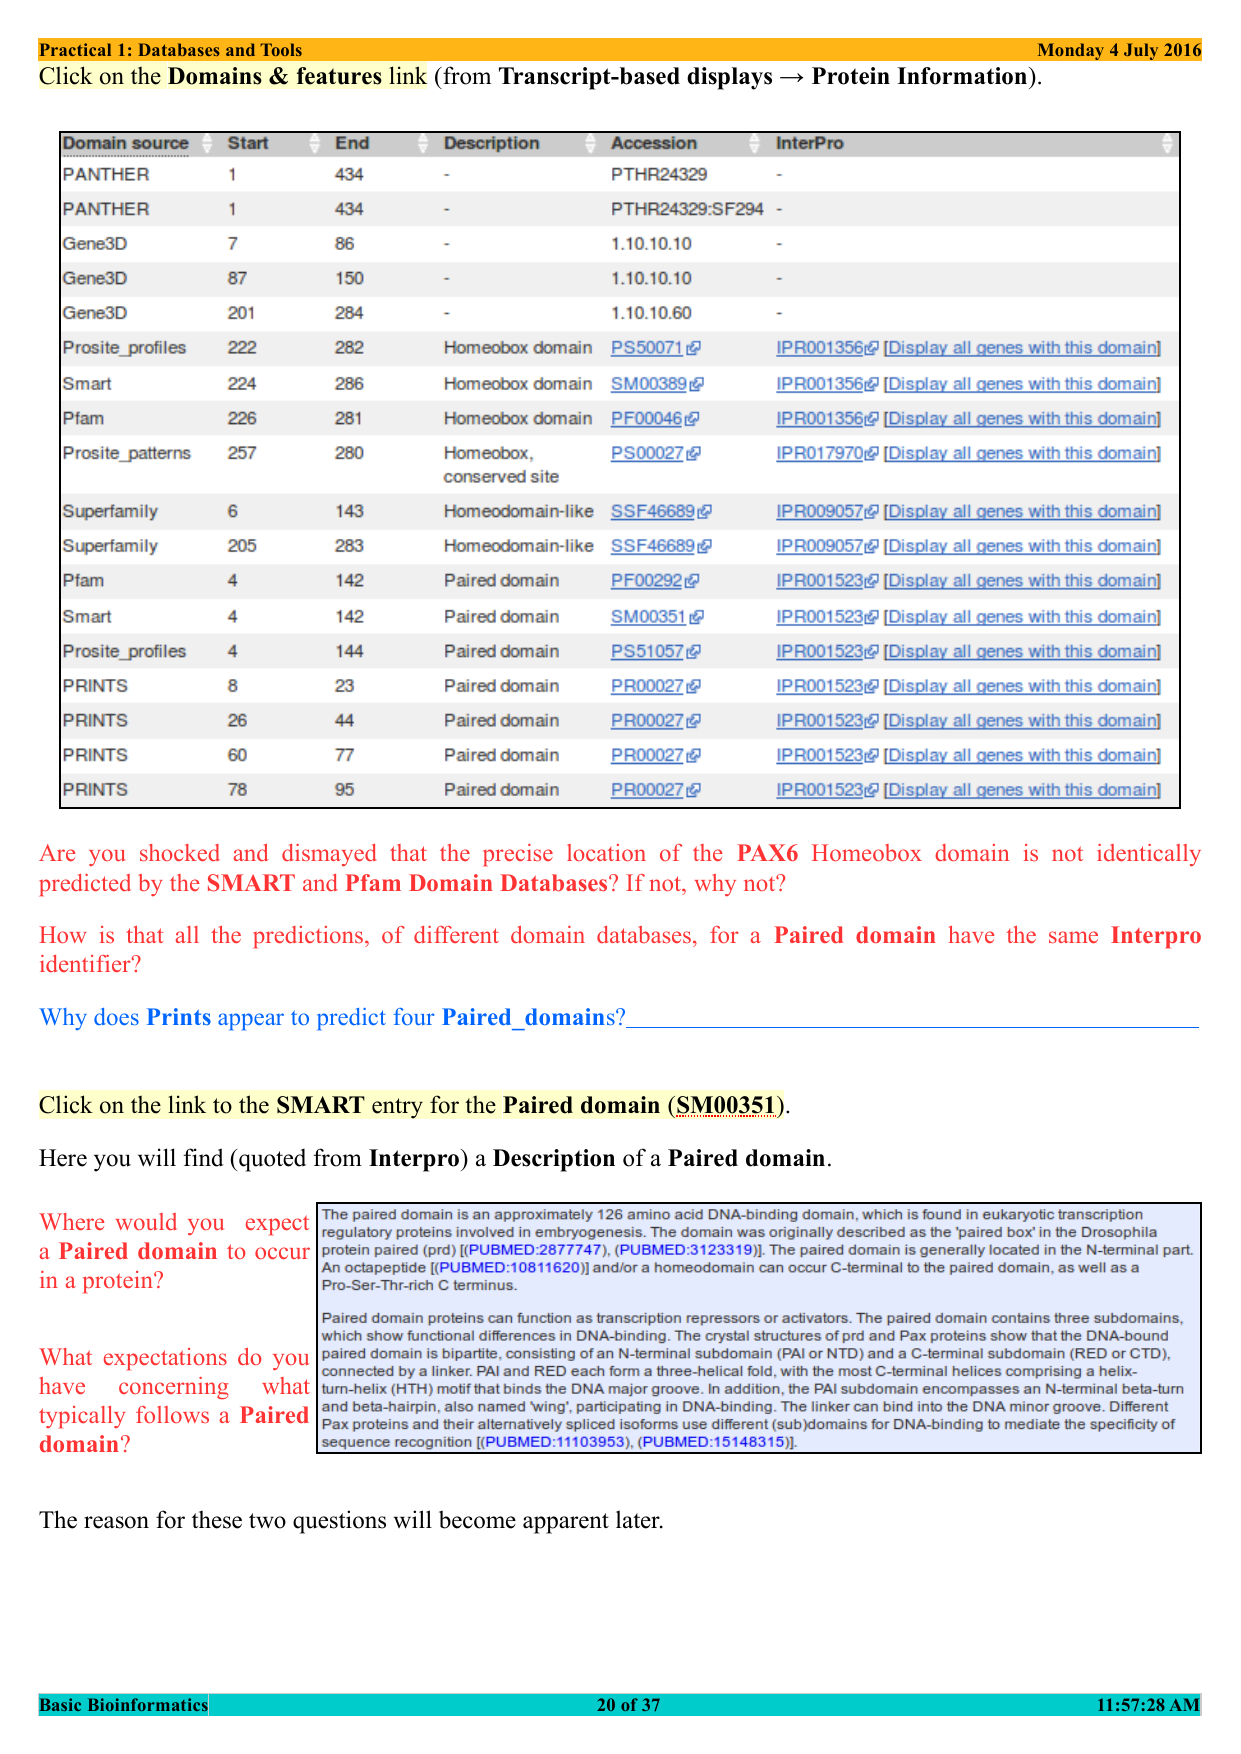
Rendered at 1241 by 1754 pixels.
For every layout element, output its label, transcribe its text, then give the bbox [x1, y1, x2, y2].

picture [318, 1204, 1200, 1452]
text Where would you expect a Paired domain to occur in a protein? [38, 1207, 316, 1294]
text What expectations do you have concerning what typically follows a Paired domain? [38, 1342, 1202, 1458]
text Here you will find (quoted from Interpro) a Description of a Paired domain. [38, 1143, 1202, 1172]
text How is that all the predictions, of different domain databases, for a Paired domain have the same Interpro identifier? [38, 920, 1202, 978]
text Are you shocked and dismayed that the precise location of the PAX6 Homeobox domain is not identically predicted by the SMART and Pfam Domain Databases? If not, why not? [38, 113, 1202, 896]
text Click on the Domains & features link (from Transcript-based displays → Protein Information). [38, 61, 1202, 89]
text Why does Prints appear to predict four Paired_domains? [38, 1002, 1202, 1031]
text Click on the link to the SMART entry for the Paired domain (SM00351). [38, 1090, 1202, 1119]
text The reason for these two questions will become apparent later. [38, 1505, 1202, 1534]
picture [61, 133, 1179, 807]
